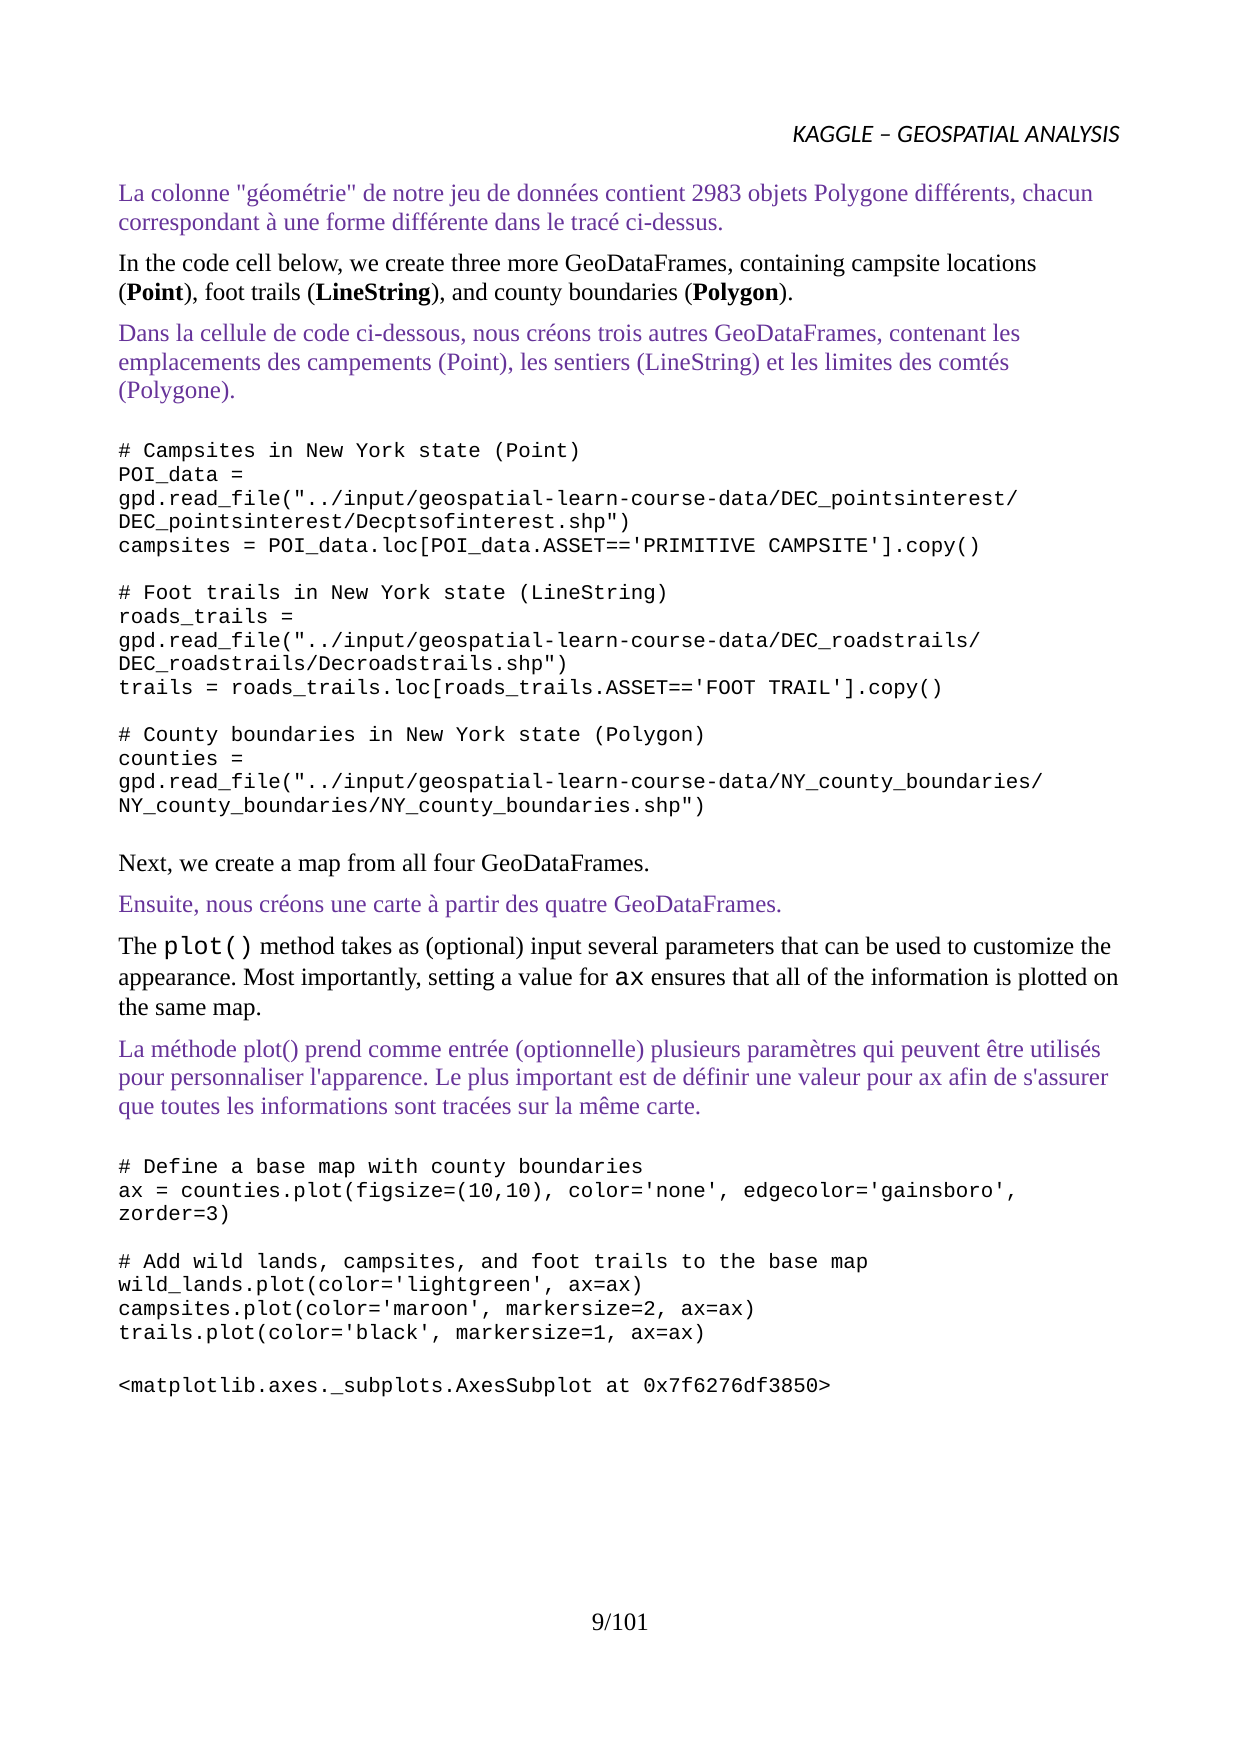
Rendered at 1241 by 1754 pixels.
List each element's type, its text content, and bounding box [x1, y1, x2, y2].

text La méthode plot() prend comme entrée (optionnelle) plusieurs paramètres qui peuvent être utilisés pour personnaliser l'apparence. Le plus important est de définir une valeur pour ax afin de s'assurer que toutes les informations sont tracées sur la même carte. [118, 1034, 1122, 1120]
text Ensuite, nous créons une carte à partir des quatre GeoDataFrames. [118, 889, 1122, 918]
text trails.plot(color='black', markersize=1, ax=ax) [118, 1322, 1122, 1345]
text # Define a base map with county boundaries [118, 1156, 1122, 1180]
text La colonne "géométrie" de notre jeu de données contient 2983 objets Polygone différents, chacun correspondant à une forme différente dans le tracé ci-dessus. [118, 178, 1122, 236]
text <matplotlib.axes._subplots.AxesSubplot at 0x7f6276df3850> [118, 1375, 1122, 1398]
text trails = roads_trails.loc[roads_trails.ASSET=='FOOT TRAIL'].copy() [118, 677, 1122, 701]
text roads_trails = gpd.read_file("../input/geospatial-learn-course-data/DEC_roadstrails/DEC_roadstrails/Decroadstrails.shp") [118, 606, 1122, 677]
text The plot() method takes as (optional) input several parameters that can be used to customize the appearance. Most importantly, setting a value for ax ensures that all of the information is plotted on the same map. [118, 931, 1122, 1021]
text # County boundaries in New York state (Polygon) [118, 724, 1122, 748]
text # Foot trails in New York state (LineString) [118, 582, 1122, 606]
text ax = counties.plot(figsize=(10,10), color='none', edgecolor='gainsboro', zorder=3) [118, 1180, 1122, 1227]
text campsites.plot(color='maroon', markersize=2, ax=ax) [118, 1298, 1122, 1322]
text # Campsites in New York state (Point) [118, 441, 1122, 464]
text wild_lands.plot(color='lightgreen', ax=ax) [118, 1274, 1122, 1298]
text Next, we create a map from all four GeoDataFrames. [118, 848, 1122, 877]
text Dans la cellule de code ci-dessous, nous créons trois autres GeoDataFrames, contenant les emplacements des campements (Point), les sentiers (LineString) et les limites des comtés (Polygone). [118, 318, 1122, 404]
text campsites = POI_data.loc[POI_data.ASSET=='PRIMITIVE CAMPSITE'].copy() [118, 535, 1122, 559]
text # Add wild lands, campsites, and foot trails to the base map [118, 1251, 1122, 1274]
text In the code cell below, we create three more GeoDataFrames, containing campsite locations (Point), foot trails (LineString), and county boundaries (Polygon). [118, 248, 1122, 306]
text POI_data = gpd.read_file("../input/geospatial-learn-course-data/DEC_pointsinterest/DEC_pointsinterest/Decptsofinterest.shp") [118, 464, 1122, 535]
text counties = gpd.read_file("../input/geospatial-learn-course-data/NY_county_boundaries/NY_county_boundaries/NY_county_boundaries.shp") [118, 748, 1122, 819]
